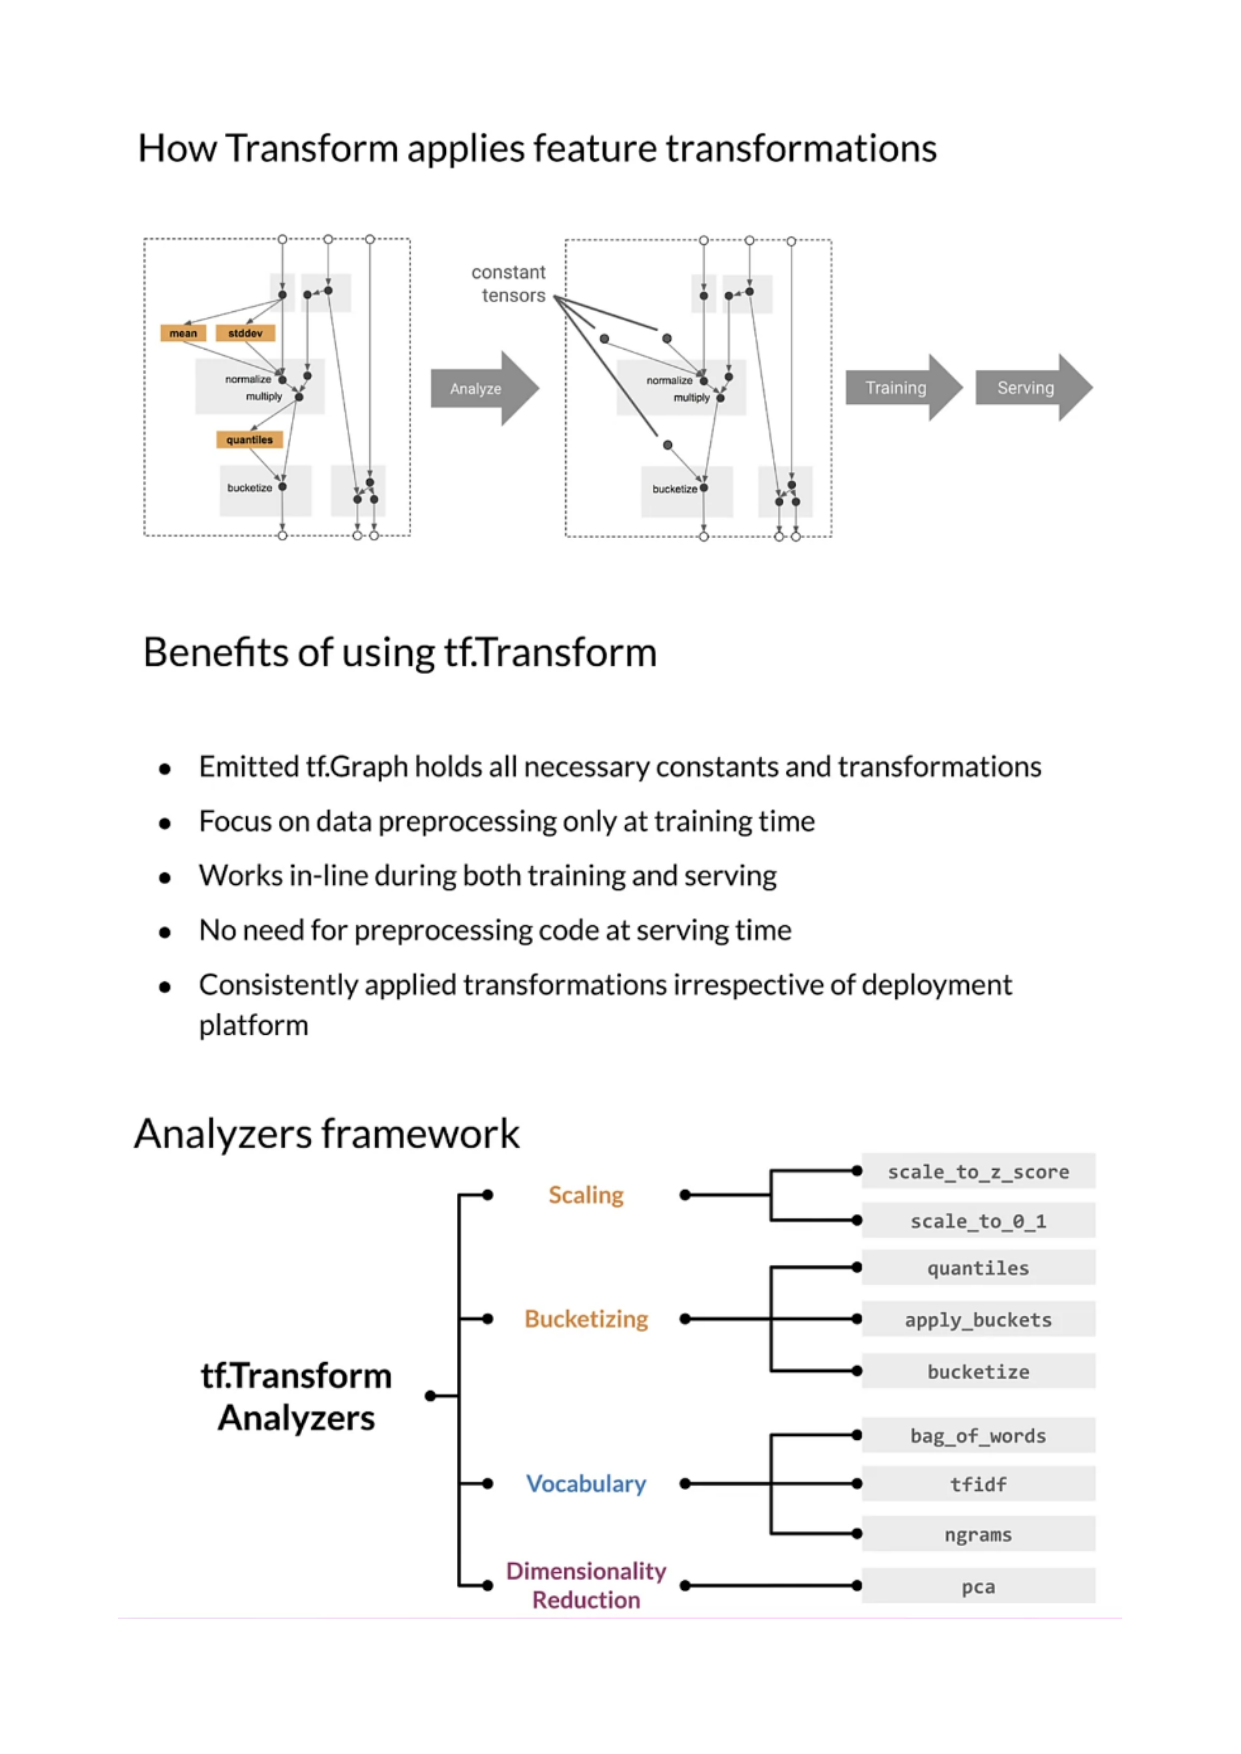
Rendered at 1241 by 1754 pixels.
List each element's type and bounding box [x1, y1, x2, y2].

picture [118, 118, 1123, 567]
picture [118, 624, 1123, 1048]
picture [118, 1105, 1123, 1619]
